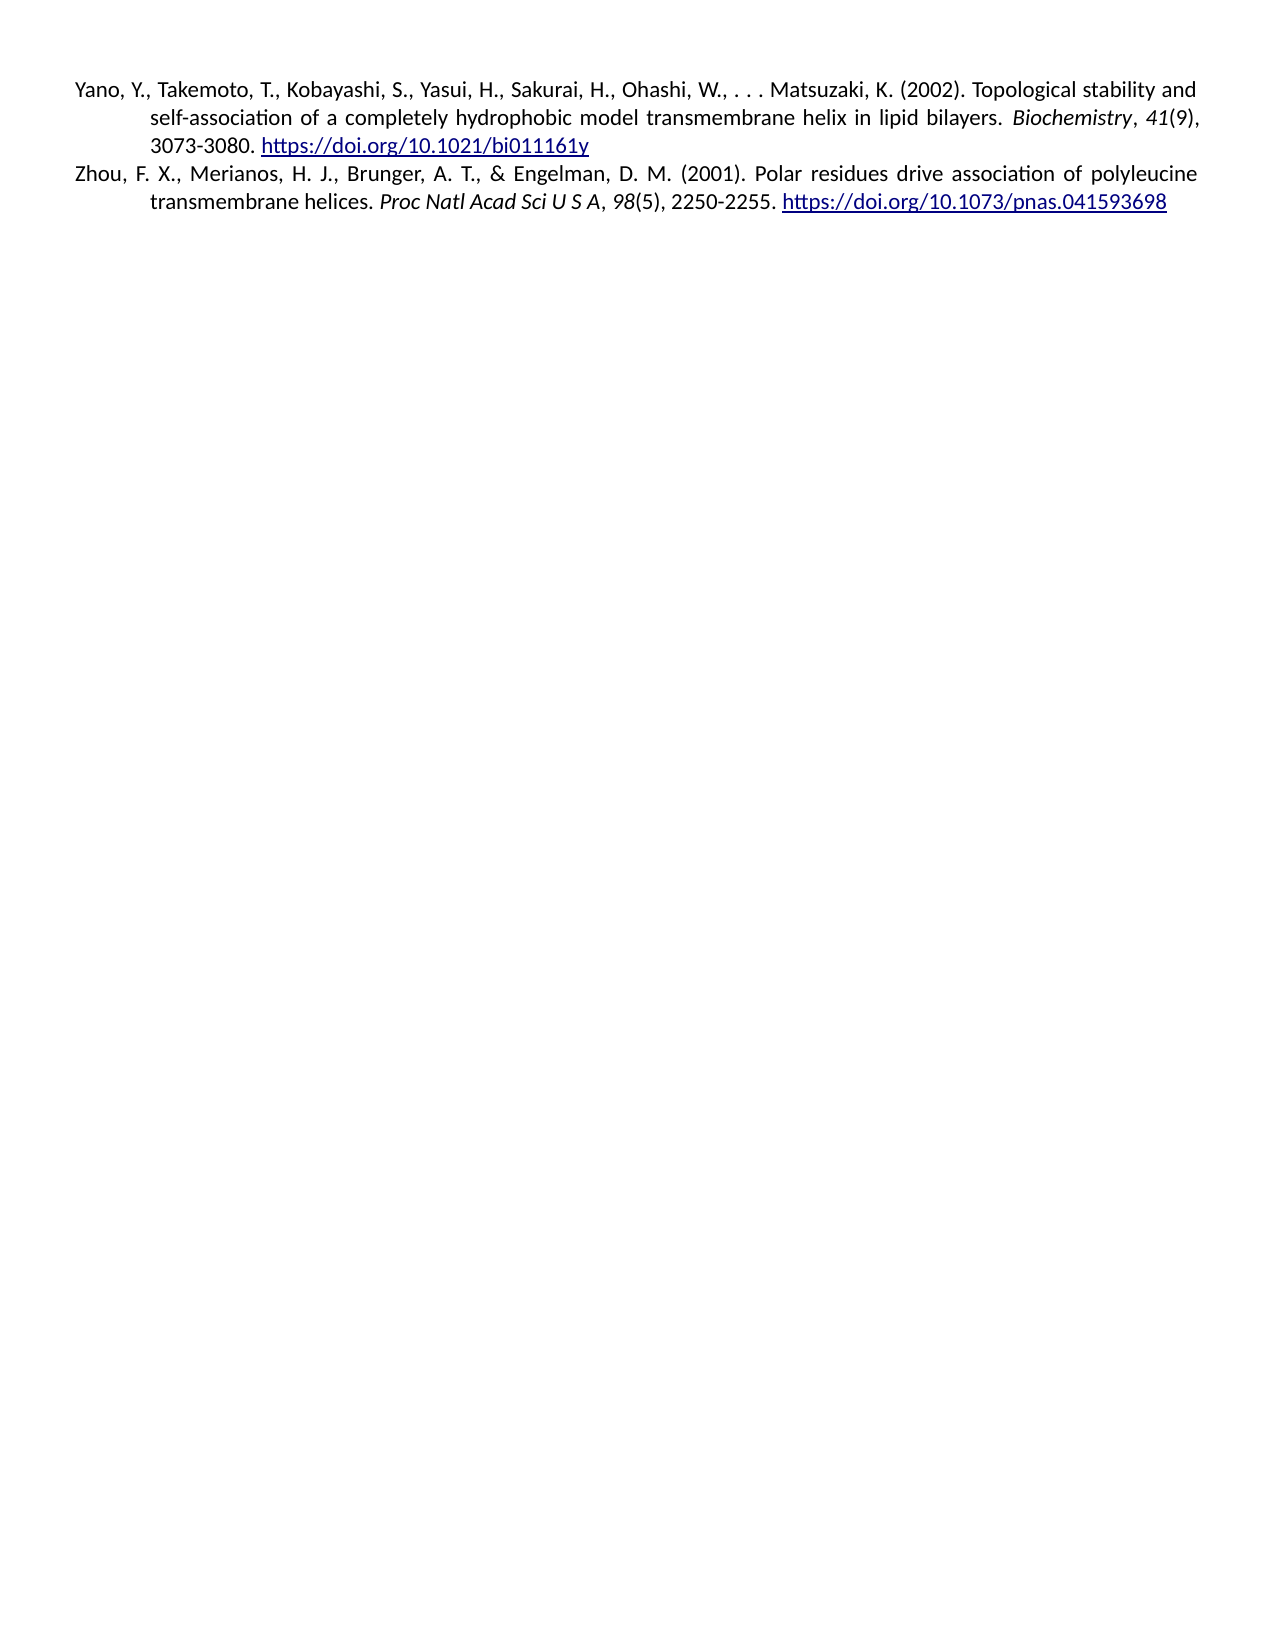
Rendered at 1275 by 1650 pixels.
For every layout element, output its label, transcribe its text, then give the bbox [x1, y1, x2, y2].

text Yano, Y., Takemoto, T., Kobayashi, S., Yasui, H., Sakurai, H., Ohashi, W., . . . Matsuzaki, K. (2002). Topological stability and self-association of a completely hydrophobic model transmembrane helix in lipid bilayers. Biochemistry, 41(9), 3073-3080. https://doi.org/10.1021/bi011161y [75, 75, 1200, 159]
text Zhou, F. X., Merianos, H. J., Brunger, A. T., & Engelman, D. M. (2001). Polar residues drive association of polyleucine transmembrane helices. Proc Natl Acad Sci U S A, 98(5), 2250-2255. https://doi.org/10.1073/pnas.041593698 [75, 159, 1200, 215]
